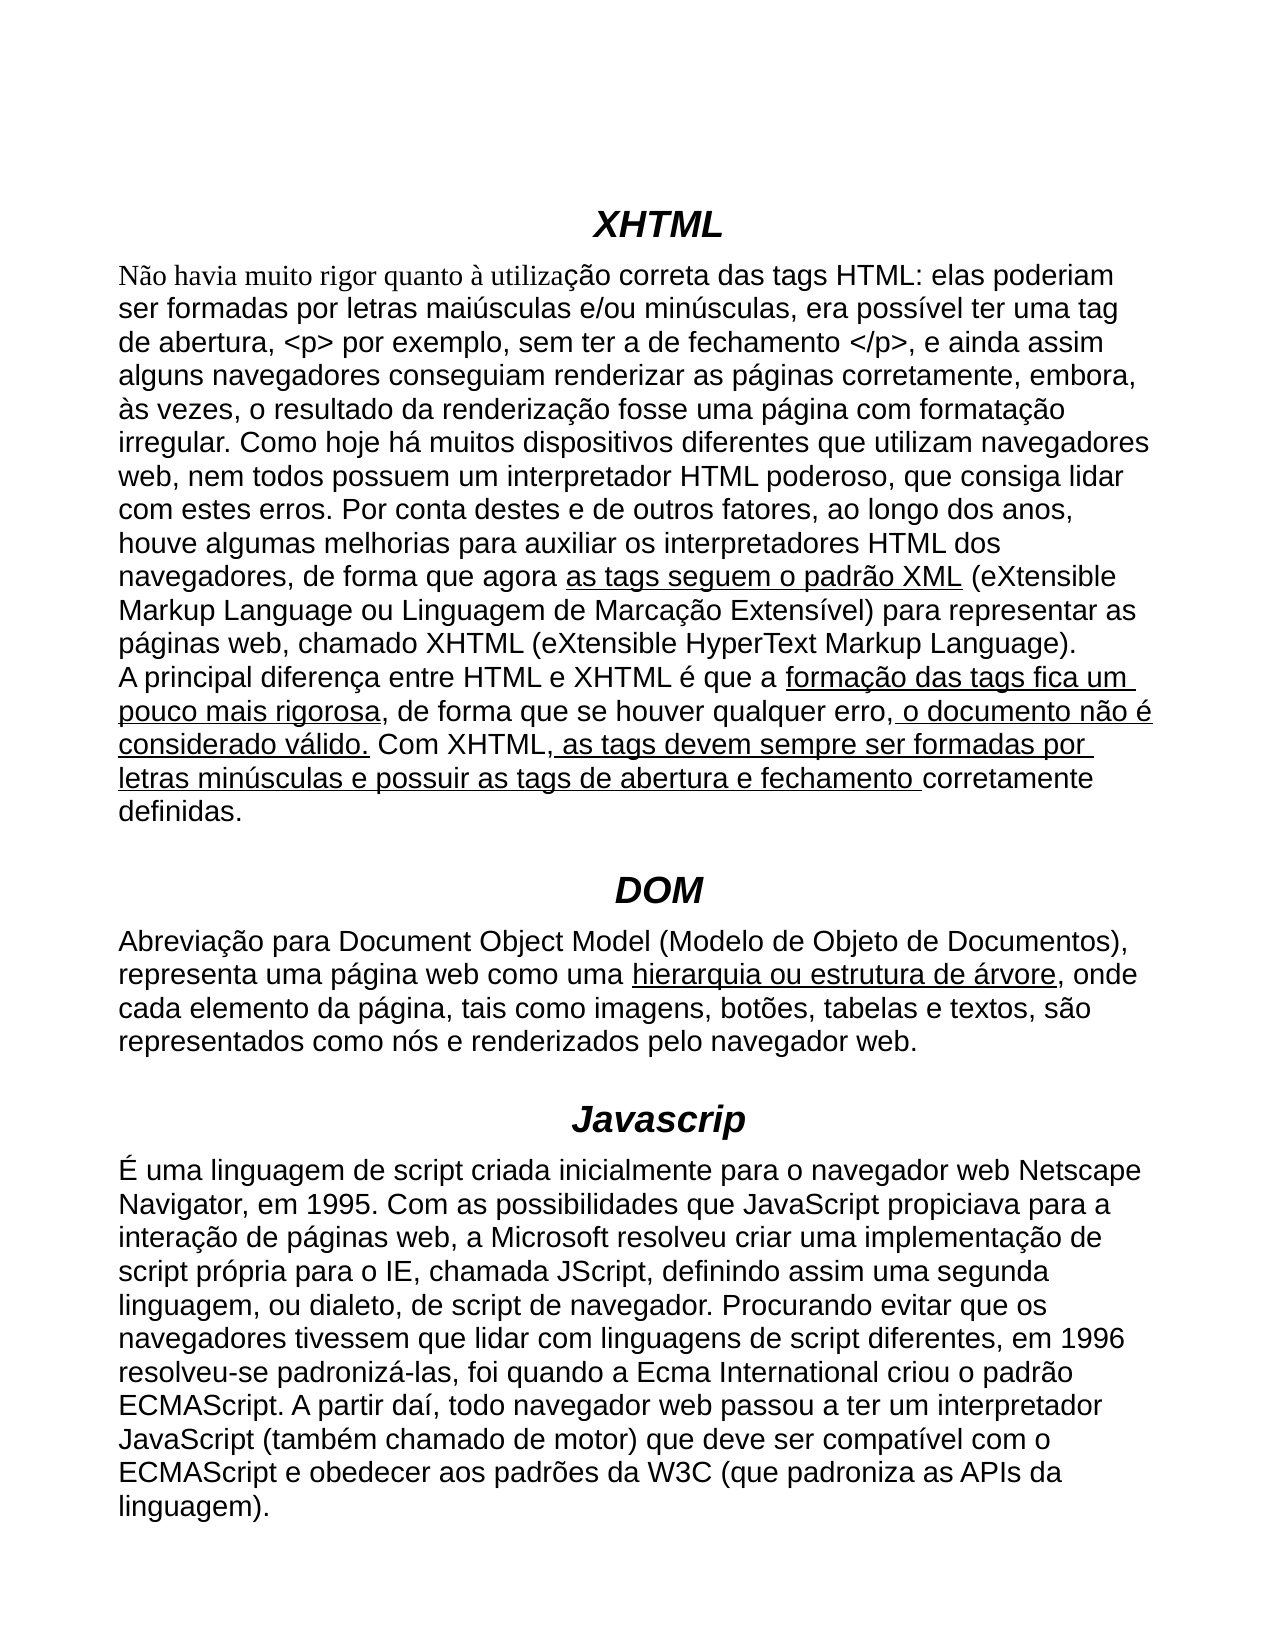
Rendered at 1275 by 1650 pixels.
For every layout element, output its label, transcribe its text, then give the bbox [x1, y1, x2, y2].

subtitle XHTML [118, 201, 1157, 245]
subtitle Javascrip [118, 1097, 1157, 1141]
text É uma linguagem de script criada inicialmente para o navegador web Netscape Navigator, em 1995. Com as possibilidades que JavaScript propiciava para a interação de páginas web, a Microsoft resolveu criar uma implementação de script própria para o IE, chamada JScript, definindo assim uma segunda linguagem, ou dialeto, de script de navegador. Procurando evitar que os navegadores tivessem que lidar com linguagens de script diferentes, em 1996 resolveu-se padronizá-las, foi quando a Ecma International criou o padrão ECMAScript. A partir daí, todo navegador web passou a ter um interpretador JavaScript (também chamado de motor) que deve ser compatível com o ECMAScript e obedecer aos padrões da W3C (que padroniza as APIs da linguagem). [118, 1153, 1157, 1522]
text Abreviação para Document Object Model (Modelo de Objeto de Documentos), representa uma página web como uma hierarquia ou estrutura de árvore, onde cada elemento da página, tais como imagens, botões, tabelas e textos, são representados como nós e renderizados pelo navegador web. [118, 923, 1157, 1058]
text Não havia muito rigor quanto à utilização correta das tags HTML: elas poderiam ser formadas por letras maiúsculas e/ou minúsculas, era possível ter uma tag de abertura, <p> por exemplo, sem ter a de fechamento </p>, e ainda assim alguns navegadores conseguiam renderizar as páginas corretamente, embora, às vezes, o resultado da renderização fosse uma página com formatação irregular. Como hoje há muitos dispositivos diferentes que utilizam navegadores web, nem todos possuem um interpretador HTML poderoso, que consiga lidar com estes erros. Por conta destes e de outros fatores, ao longo dos anos, houve algumas melhorias para auxiliar os interpretadores HTML dos navegadores, de forma que agora as tags seguem o padrão XML (eXtensible Markup Language ou Linguagem de Marcação Extensível) para representar as páginas web, chamado XHTML (eXtensible HyperText Markup Language). A principal diferença entre HTML e XHTML é que a formação das tags fica um pouco mais rigorosa, de forma que se houver qualquer erro, o documento não é considerado válido. Com XHTML, as tags devem sempre ser formadas por letras minúsculas e possuir as tags de abertura e fechamento corretamente definidas. [118, 257, 1157, 828]
subtitle DOM [118, 867, 1157, 911]
